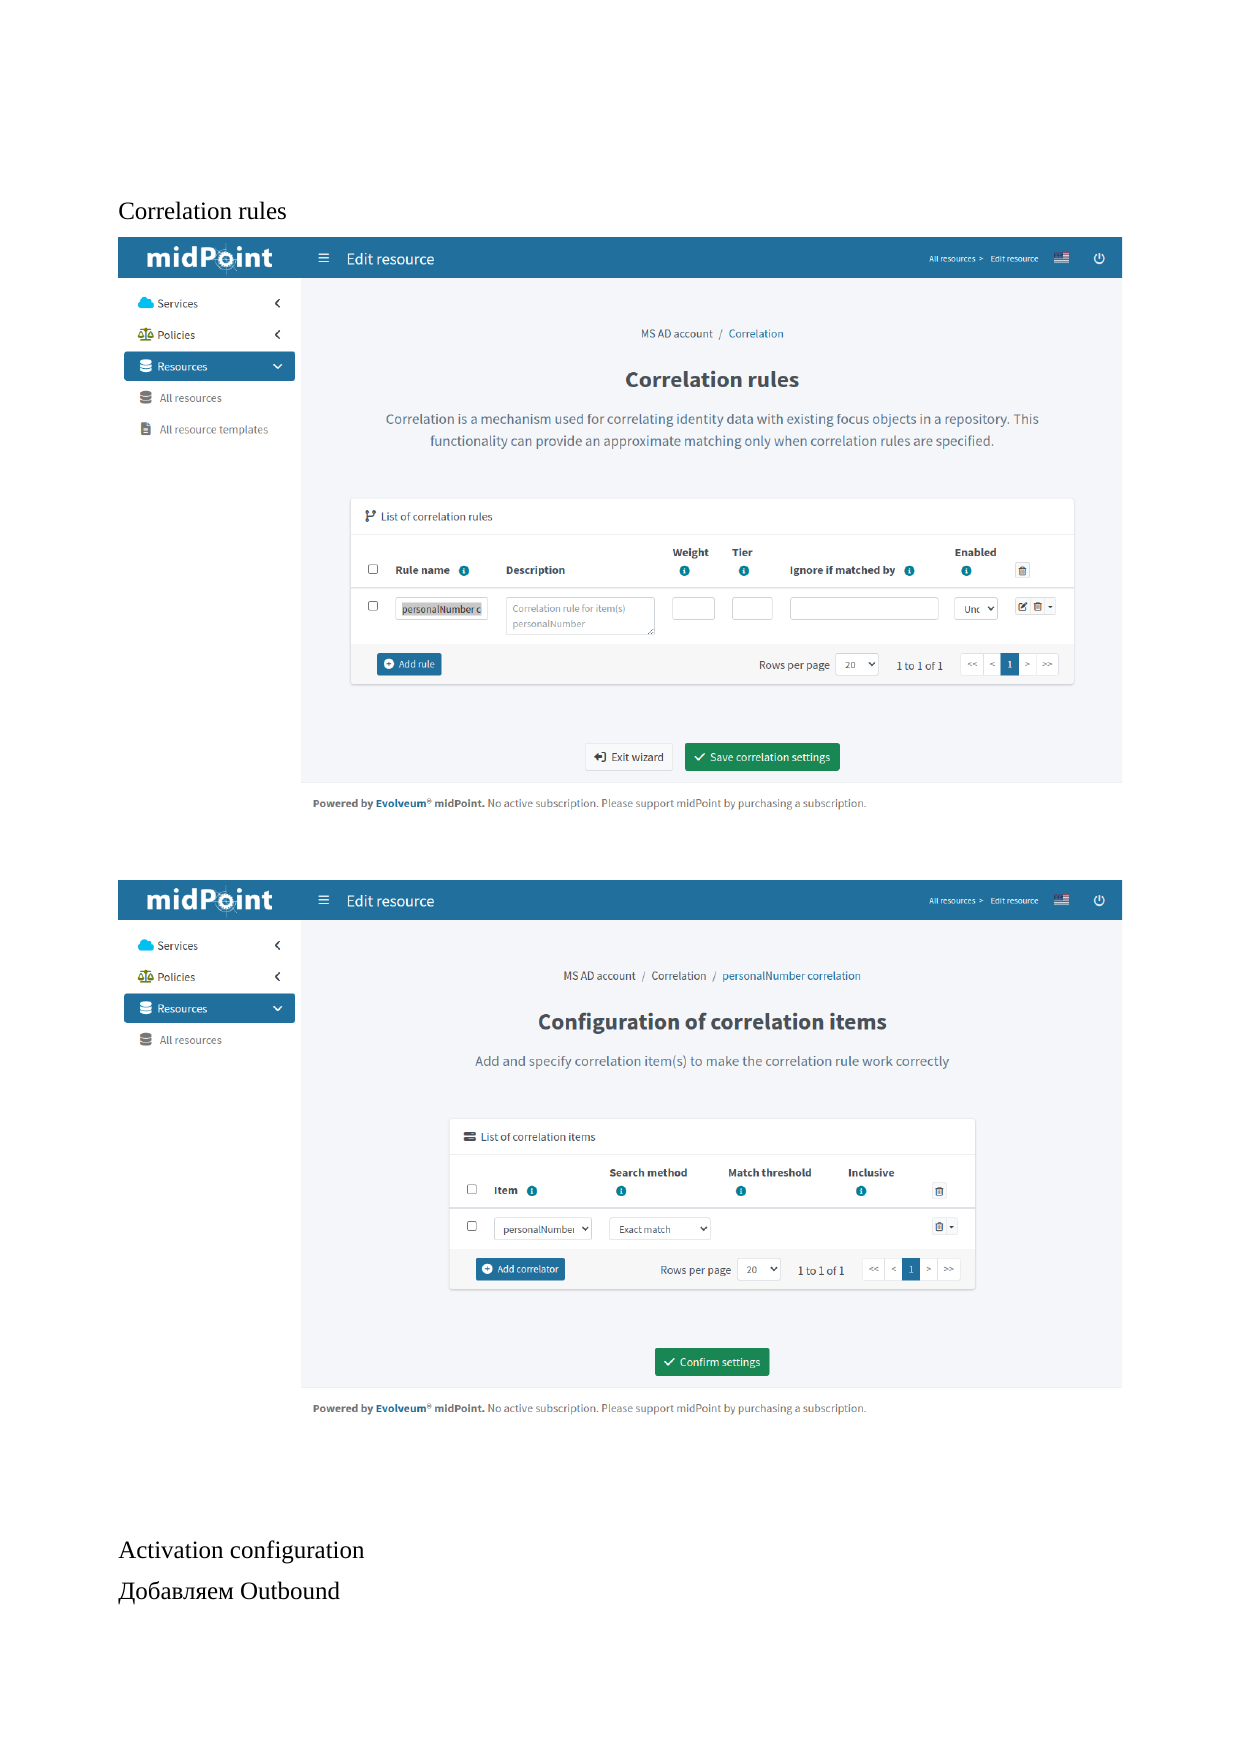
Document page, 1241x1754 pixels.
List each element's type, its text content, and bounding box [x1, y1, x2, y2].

text Добавляем Outbound [118, 1576, 1122, 1605]
subtitle Correlation rules [118, 196, 1122, 225]
picture [118, 237, 1123, 823]
subtitle Activation configuration [118, 1535, 1122, 1563]
picture [118, 880, 1123, 1428]
